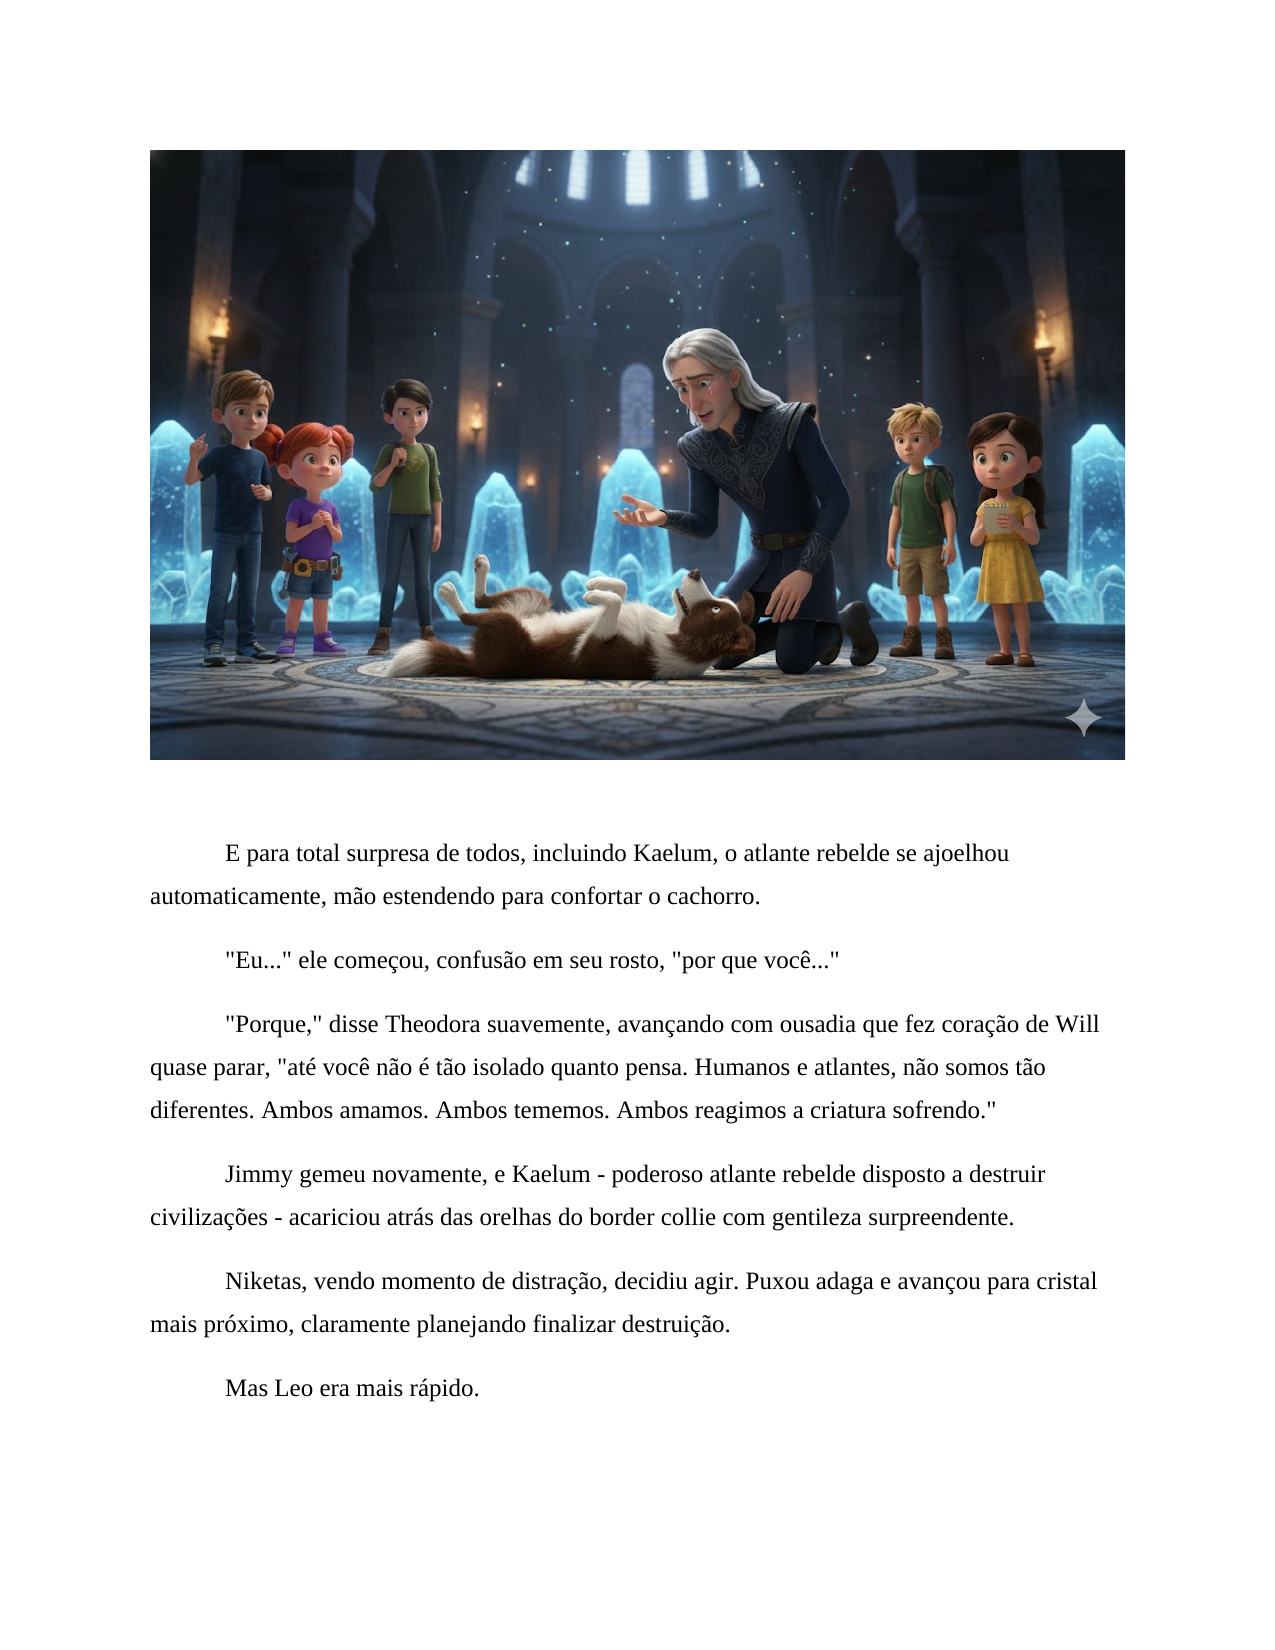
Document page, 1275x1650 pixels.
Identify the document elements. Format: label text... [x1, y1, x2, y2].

text E para total surpresa de todos, incluindo Kaelum, o atlante rebelde se ajoelhou automaticamente, mão estendendo para confortar o cachorro. [150, 838, 1125, 909]
text Niketas, vendo momento de distração, decidiu agir. Puxou adaga e avançou para cristal mais próximo, claramente planejando finalizar destruição. [150, 1266, 1125, 1338]
text "Porque," disse Theodora suavemente, avançando com ousadia que fez coração de Will quase parar, "até você não é tão isolado quanto pensa. Humanos e atlantes, não somos tão diferentes. Ambos amamos. Ambos tememos. Ambos reagimos a criatura sofrendo." [150, 1009, 1125, 1124]
text Jimmy gemeu novamente, e Kaelum - poderoso atlante rebelde disposto a destruir civilizações - acariciou atrás das orelhas do border collie com gentileza surpreendente. [150, 1159, 1125, 1231]
text Mas Leo era mais rápido. [150, 1373, 1125, 1402]
text "Eu..." ele começou, confusão em seu rosto, "por que você..." [150, 945, 1125, 973]
picture [150, 150, 1125, 760]
